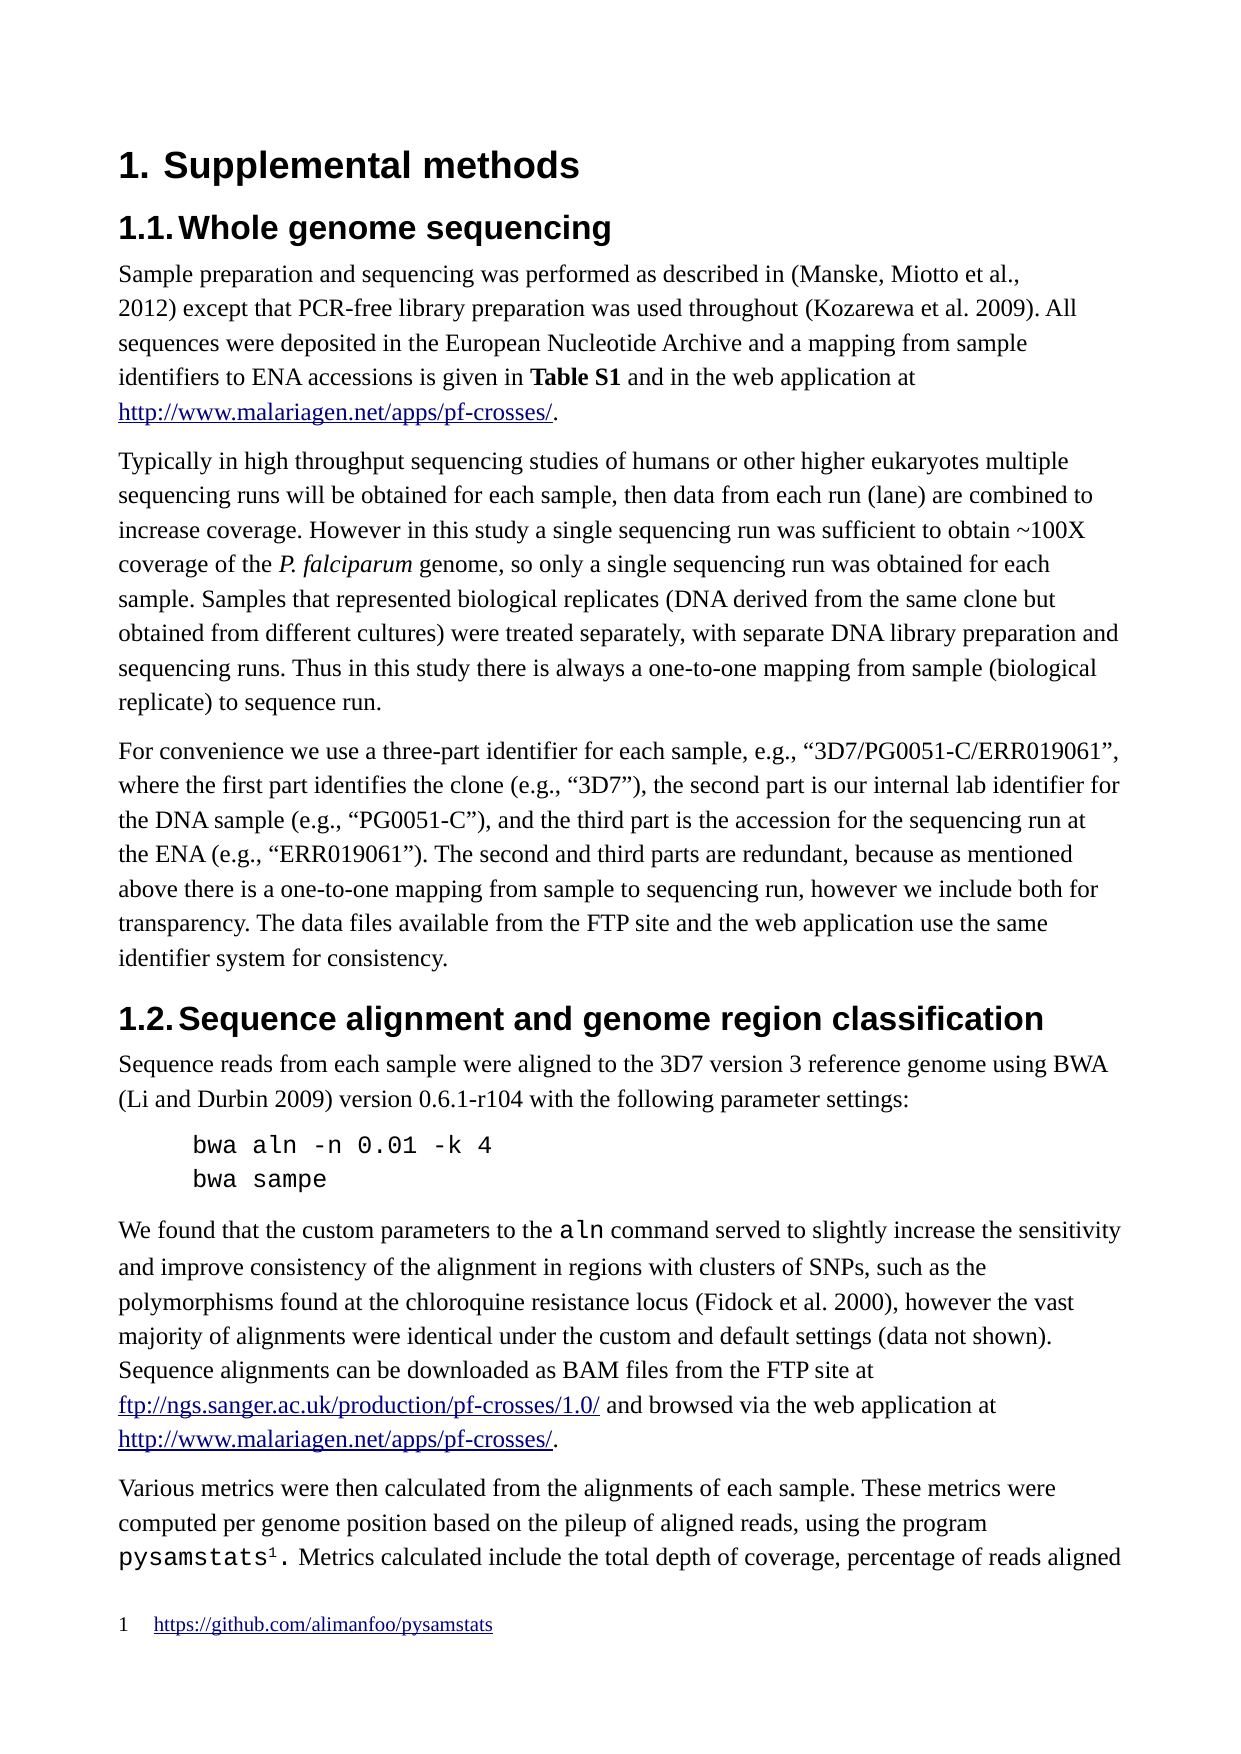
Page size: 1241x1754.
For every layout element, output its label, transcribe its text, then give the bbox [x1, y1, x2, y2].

subtitle Supplemental methods [118, 143, 1122, 187]
subtitle Whole genome sequencing [118, 208, 1122, 246]
text For convenience we use a three-part identifier for each sample, e.g., “3D7/PG0051-C/ERR019061”, where the first part identifies the clone (e.g., “3D7”), the second part is our internal lab identifier for the DNA sample (e.g., “PG0051-C”), and the third part is the accession for the sequencing run at the ENA (e.g., “ERR019061”). The second and third parts are redundant, because as mentioned above there is a one-to-one mapping from sample to sequencing run, however we include both for transparency. The data files available from the FTP site and the web application use the same identifier system for consistency. [118, 736, 1122, 972]
text Typically in high throughput sequencing studies of humans or other higher eukaryotes multiple sequencing runs will be obtained for each sample, then data from each run (lane) are combined to increase coverage. However in this study a single sequencing run was sufficient to obtain ~100X coverage of the P. falciparum genome, so only a single sequencing run was obtained for each sample. Samples that represented biological replicates (DNA derived from the same clone but obtained from different cultures) were treated separately, with separate DNA library preparation and sequencing runs. Thus in this study there is always a one-to-one mapping from sample (biological replicate) to sequence run. [118, 446, 1122, 716]
subtitle Sequence alignment and genome region classification [118, 998, 1122, 1037]
text https://github.com/alimanfoo/pysamstats [118, 1612, 1122, 1636]
text Various metrics were then calculated from the alignments of each sample. These metrics were computed per genome position based on the pileup of aligned reads, using the program pysamstats. Metrics calculated include the total depth of coverage, percentage of reads aligned [118, 1473, 1122, 1573]
text Sample preparation and sequencing was performed as described in (Manske, Miotto et al., 2012)⁠ except that PCR-free library preparation was used throughout (Kozarewa et al. 2009)⁠. All sequences were deposited in the European Nucleotide Archive and a mapping from sample identifiers to ENA accessions is given in Table S1 and in the web application at http://www.malariagen.net/apps/pf-crosses/. [118, 259, 1122, 425]
text bwa aln -n 0.01 -k 4 bwa sampe [192, 1133, 1122, 1195]
text We found that the custom parameters to the aln command served to slightly increase the sensitivity and improve consistency of the alignment in regions with clusters of SNPs, such as the polymorphisms found at the chloroquine resistance locus (Fidock et al. 2000)⁠, however the vast majority of alignments were identical under the custom and default settings (data not shown). Sequence alignments can be downloaded as BAM files from the FTP site at ftp://ngs.sanger.ac.uk/production/pf-crosses/1.0/ and browsed via the web application at http://www.malariagen.net/apps/pf-crosses/. [118, 1216, 1122, 1453]
text Sequence reads from each sample were aligned to the 3D7 version 3 reference genome using BWA (Li and Durbin 2009)⁠ version 0.6.1-r104 with the following parameter settings: [118, 1049, 1122, 1113]
